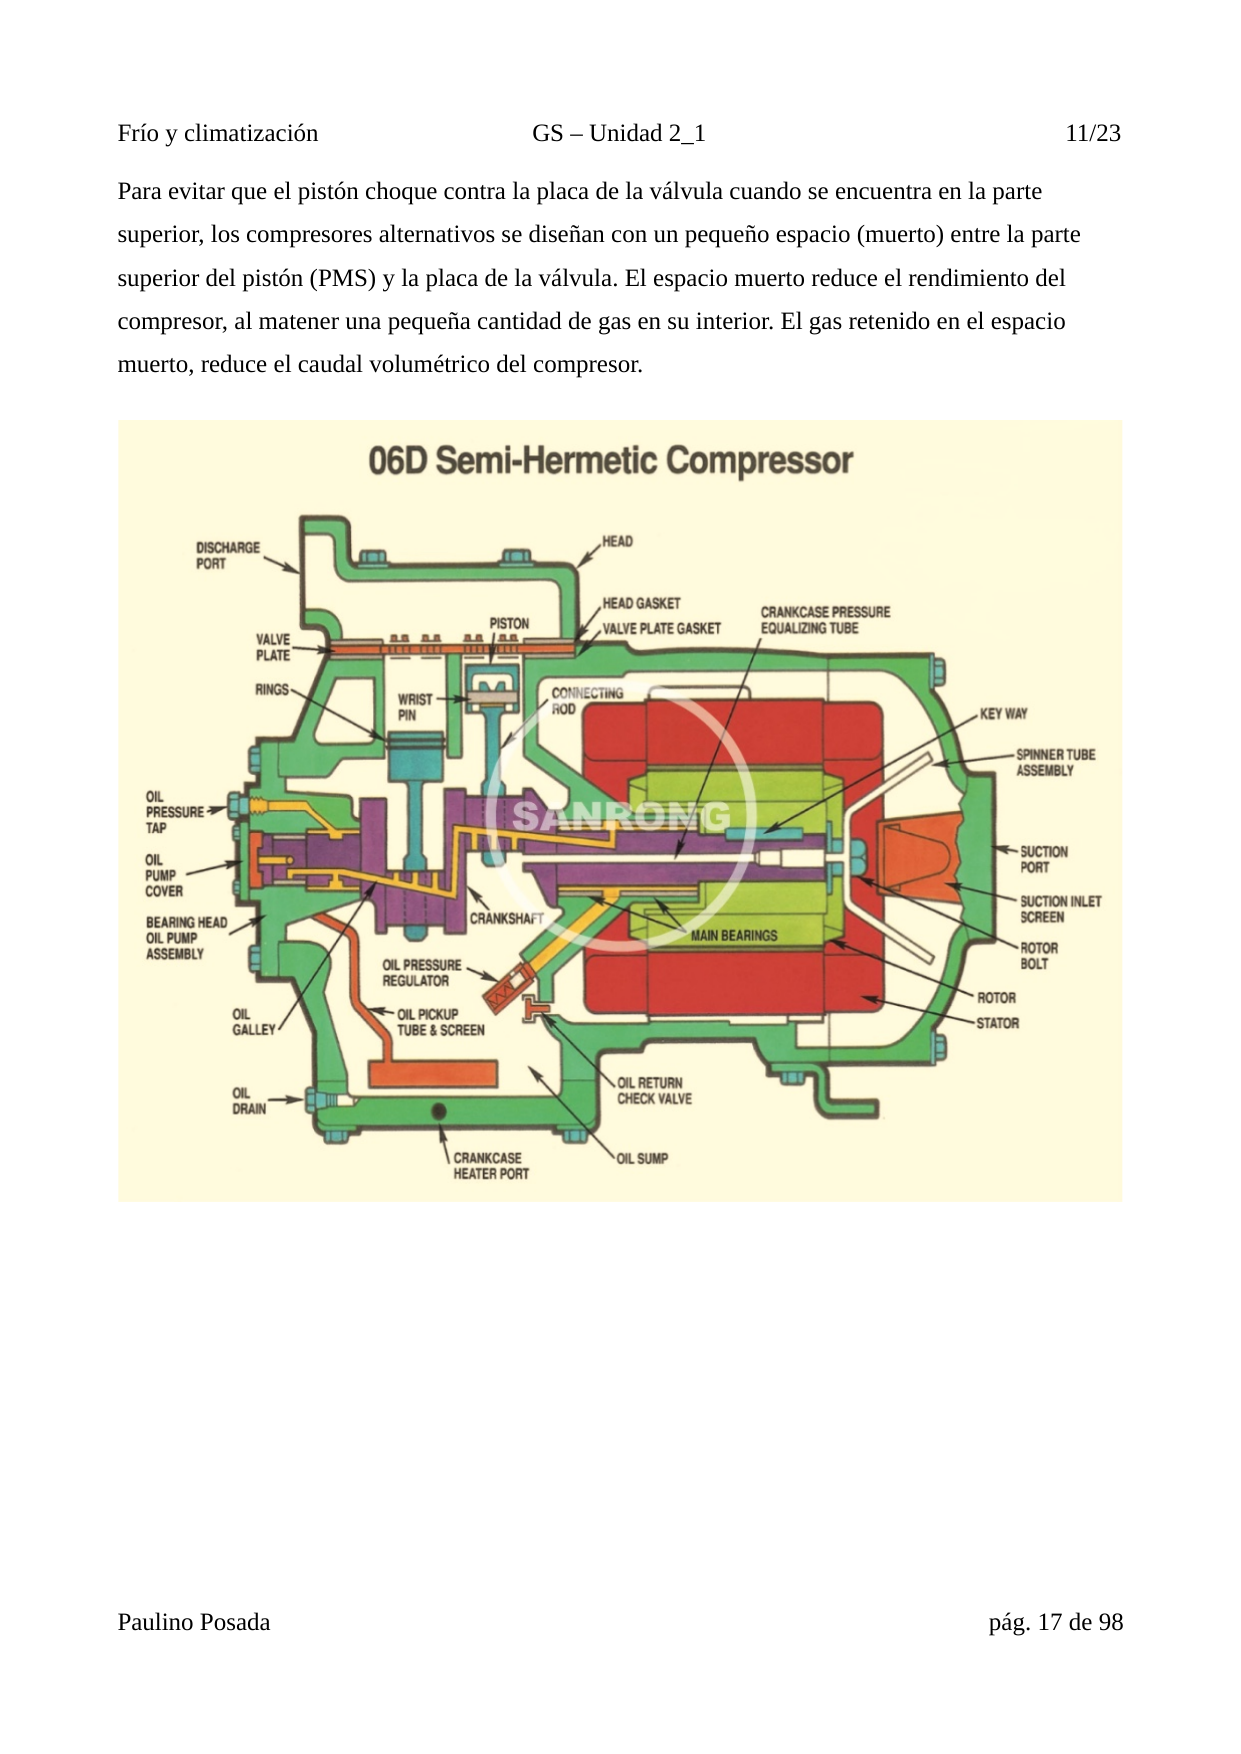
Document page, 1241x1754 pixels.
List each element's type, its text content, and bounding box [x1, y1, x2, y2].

text superior del pistón (PMS) y la placa de la válvula. El espacio muerto reduce el rendimiento del compresor, al matener una pequeña cantidad de gas en su interior. El gas retenido en el espacio muerto, reduce el caudal volumétrico del compresor. [117, 263, 1123, 378]
picture [118, 420, 1123, 1202]
text superior, los compresores alternativos se diseñan con un pequeño espacio (muerto) entre la parte [117, 219, 1123, 248]
text Para evitar que el pistón choque contra la placa de la válvula cuando se encuentra en la parte [117, 176, 1123, 205]
